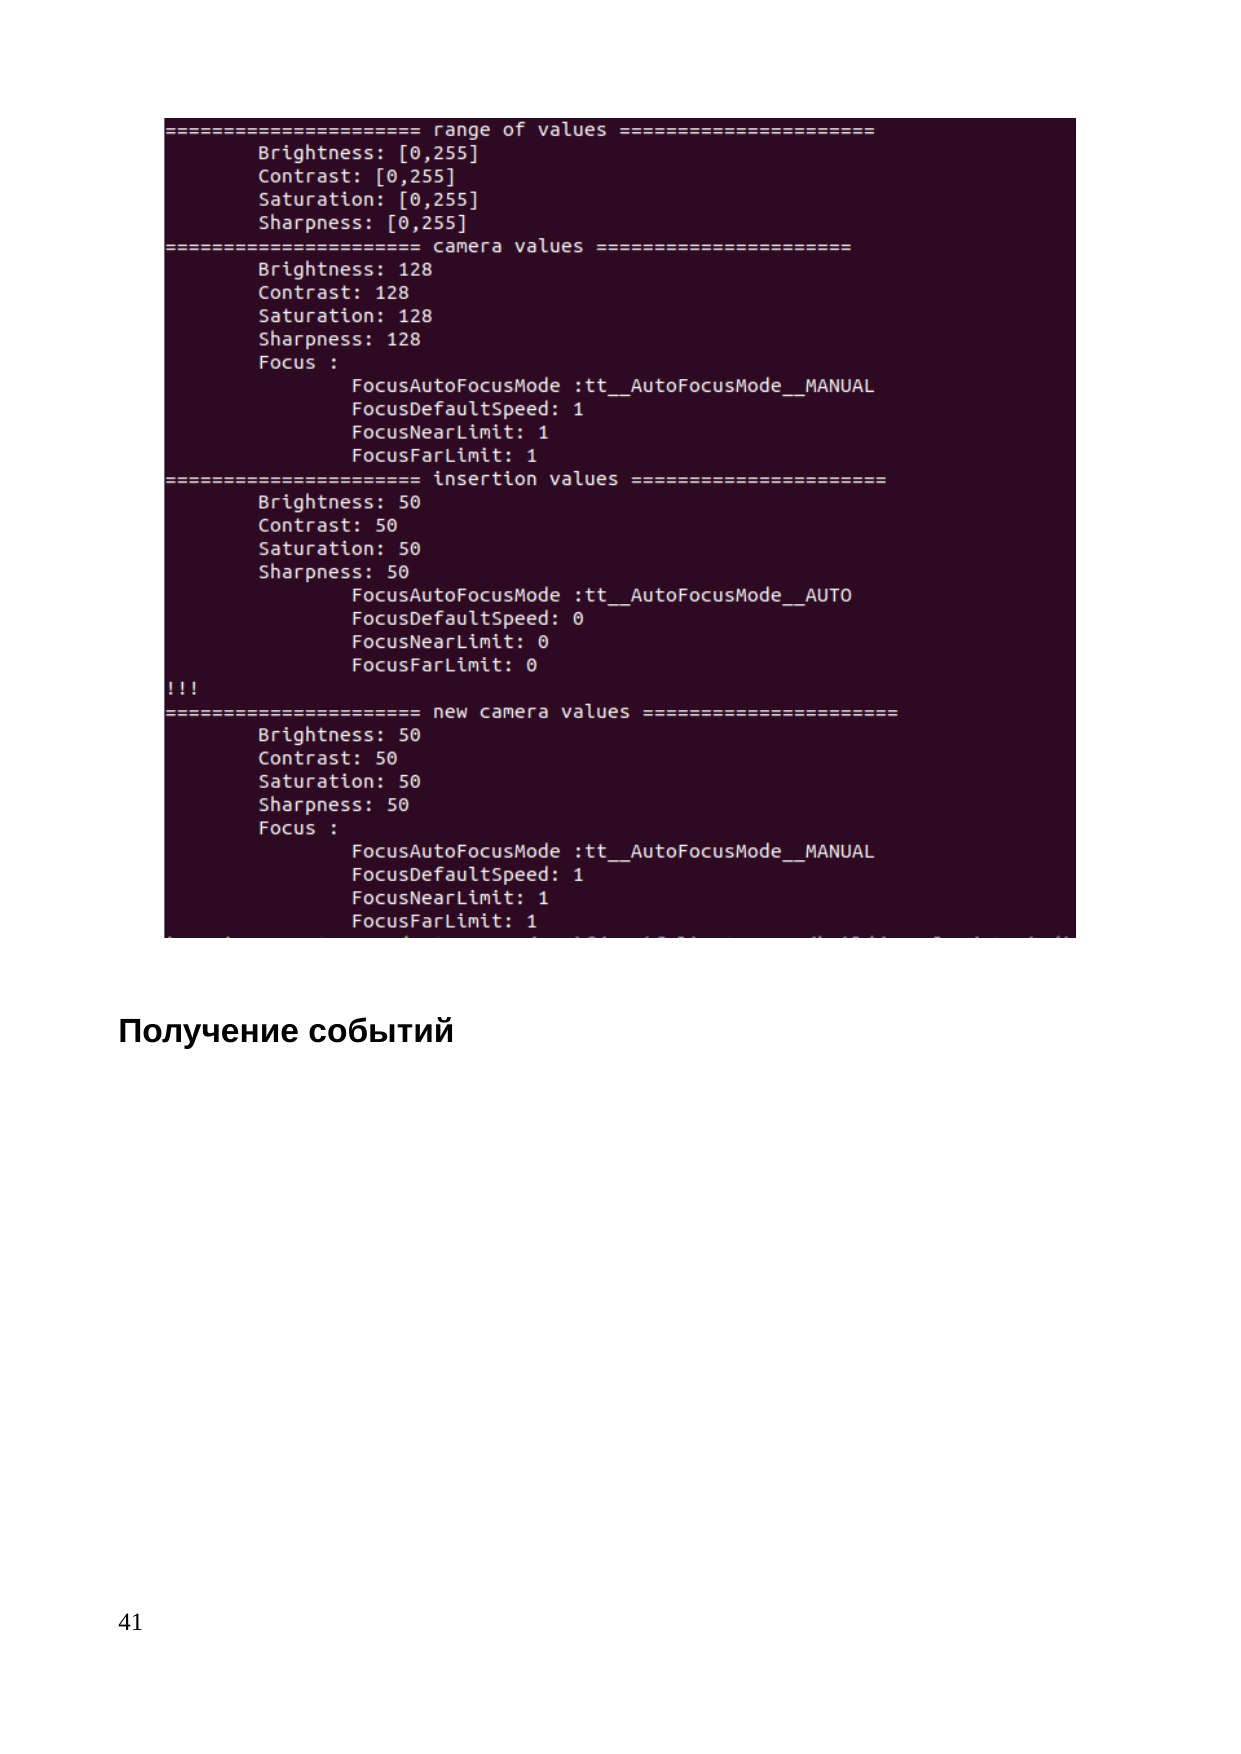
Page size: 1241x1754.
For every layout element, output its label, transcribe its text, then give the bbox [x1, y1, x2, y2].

subtitle Получение событий [118, 1011, 1122, 1049]
picture [164, 118, 1076, 938]
